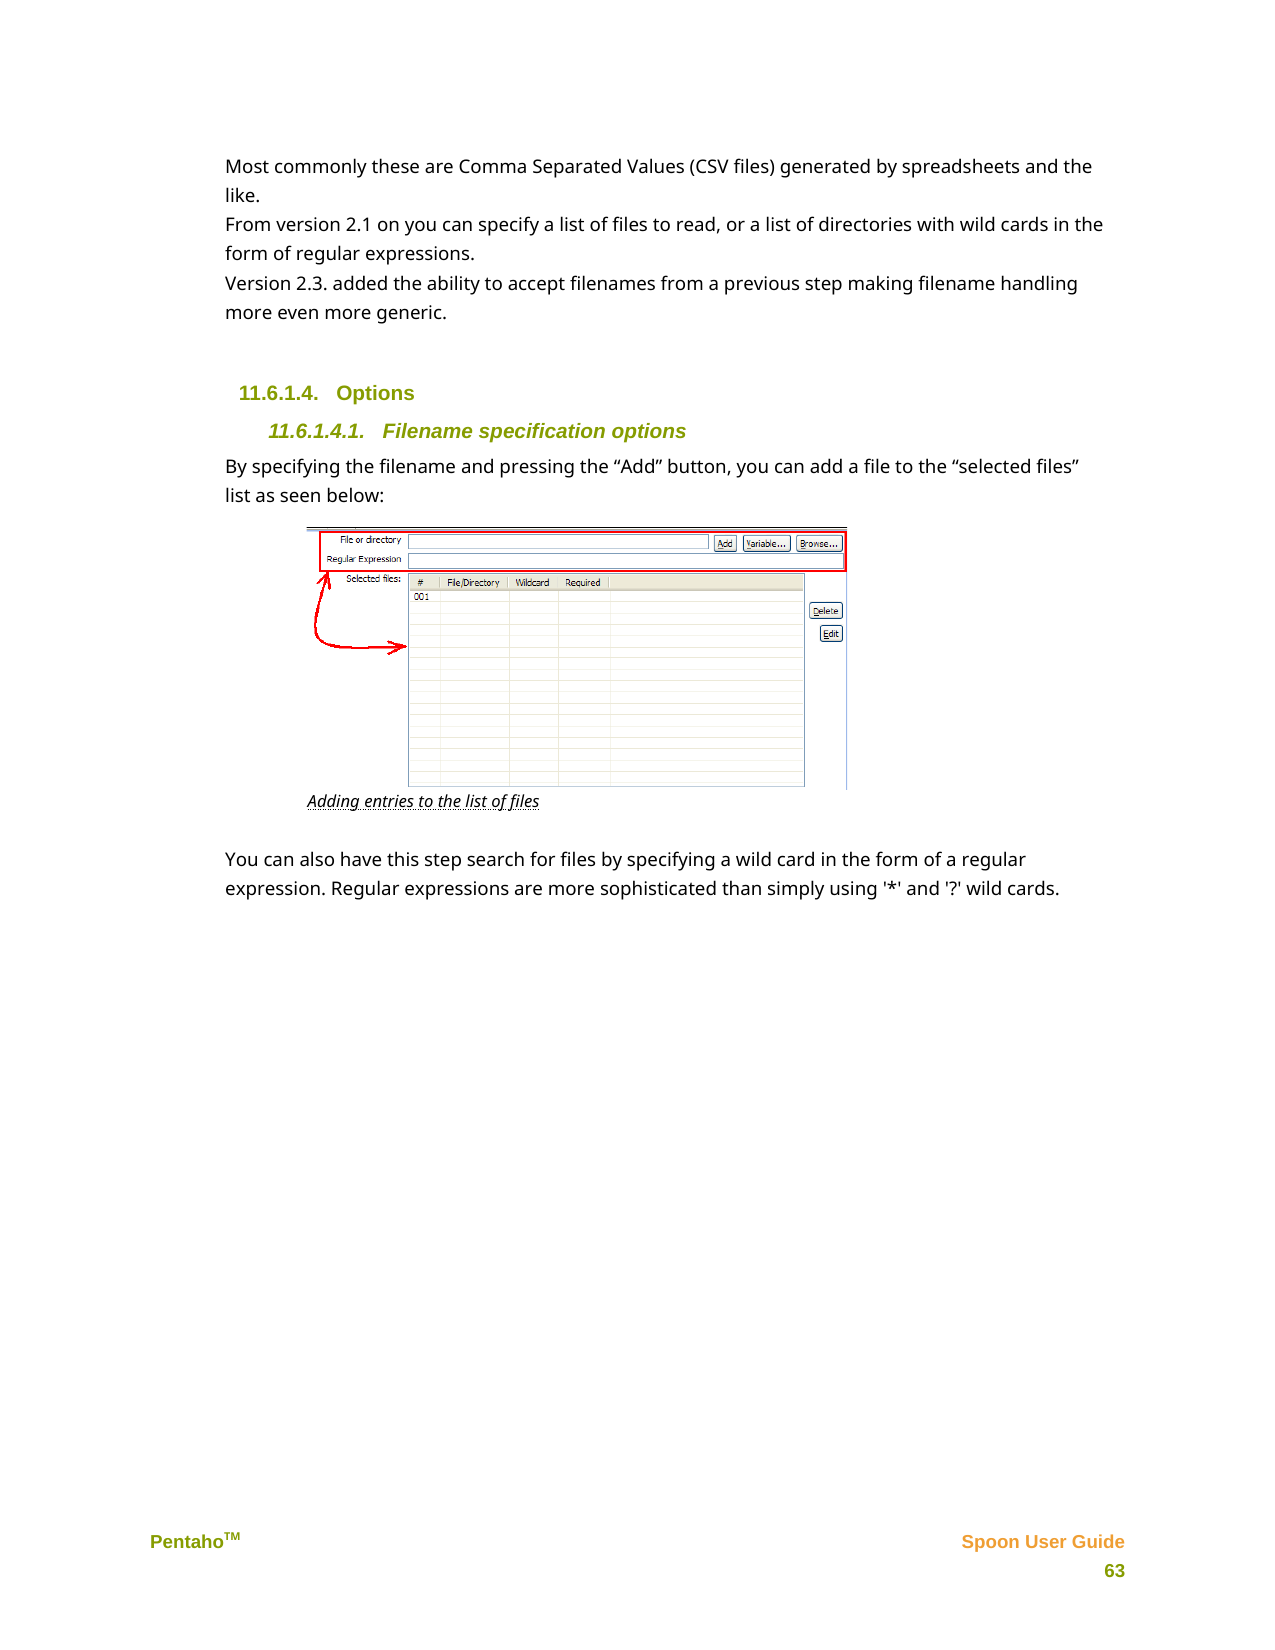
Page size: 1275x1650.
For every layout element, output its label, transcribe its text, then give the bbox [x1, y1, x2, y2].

text Adding entries to the list of files [307, 790, 767, 813]
text From version 2.1 on you can specify a list of files to read, or a list of directories with wild cards in the form of regular expressions. [225, 208, 1125, 267]
subtitle Options [239, 373, 1125, 408]
text Most commonly these are Comma Separated Values (CSV files) generated by spreadsheets and the like. [225, 150, 1125, 208]
text By specifying the filename and pressing the “Add” button, you can add a file to the “selected files” [225, 450, 1125, 479]
text Version 2.3. added the ability to accept filenames from a previous step making filename handling more even more generic. [225, 267, 1125, 325]
text [225, 526, 769, 814]
text list as seen below: [225, 479, 1125, 509]
subtitle Filename specification options [268, 415, 1125, 444]
text You can also have this step search for files by specifying a wild card in the form of a regular expression. Regular expressions are more sophisticated than simply using '*' and '?' wild cards. [225, 843, 1125, 902]
